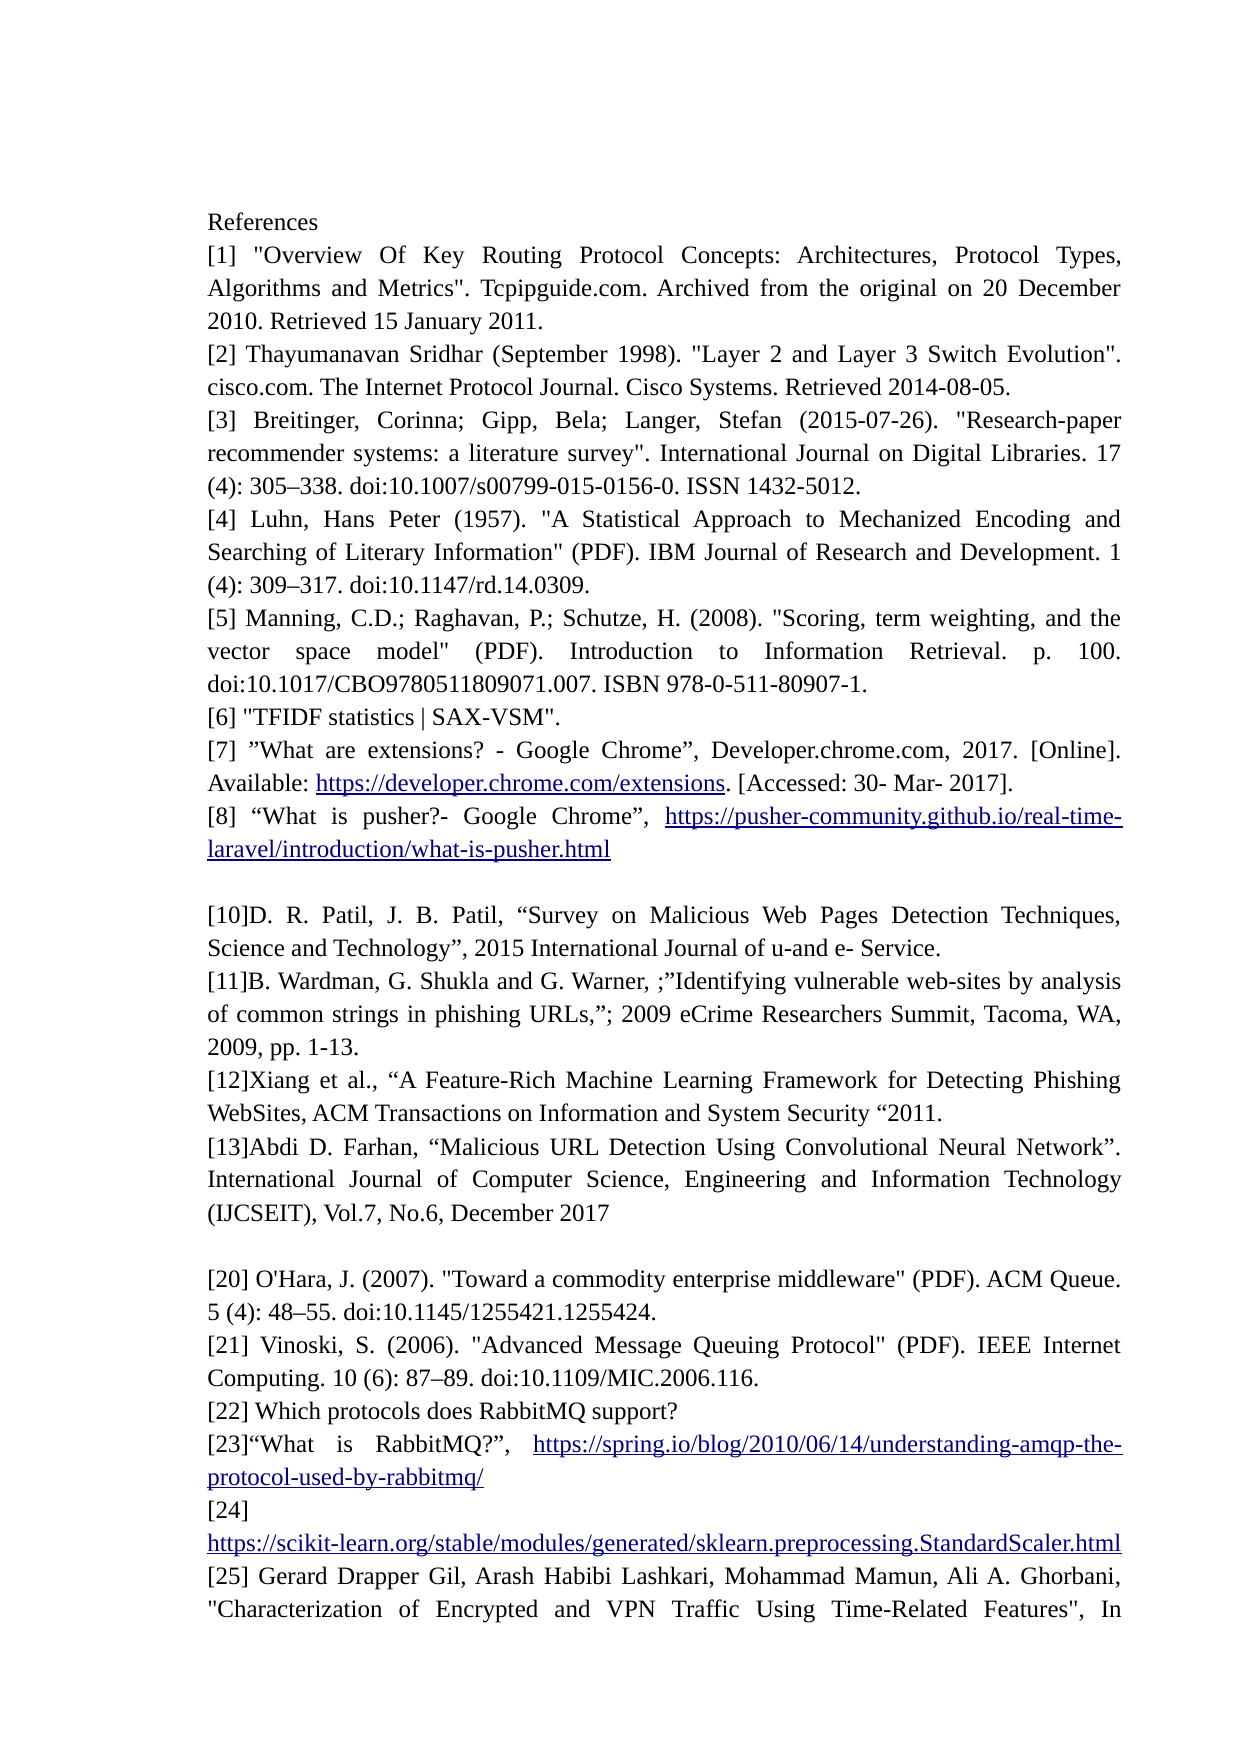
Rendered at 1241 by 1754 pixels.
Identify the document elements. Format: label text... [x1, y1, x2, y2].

text [20] O'Hara, J. (2007). "Toward a commodity enterprise middleware" (PDF). ACM Queue. 5 (4): 48–55. doi:10.1145/1255421.1255424. [207, 1264, 1122, 1325]
text [25] Gerard Drapper Gil, Arash Habibi Lashkari, Mohammad Mamun, Ali A. Ghorbani, "Characterization of Encrypted and VPN Traffic Using Time-Related Features", In [207, 1561, 1122, 1623]
text [1] "Overview Of Key Routing Protocol Concepts: Architectures, Protocol Types, Algorithms and Metrics". Tcpipguide.com. Archived from the original on 20 December 2010. Retrieved 15 January 2011. [207, 240, 1122, 335]
text [11]B. Wardman, G. Shukla and G. Warner, ;”Identifying vulnerable web-sites by analysis of common strings in phishing URLs,”; 2009 eCrime Researchers Summit, Tacoma, WA, 2009, pp. 1-13. [207, 966, 1122, 1061]
text [13]Abdi D. Farhan, “Malicious URL Detection Using Convolutional Neural Network”. International Journal of Computer Science, Engineering and Information Technology (IJCSEIT), Vol.7, No.6, December 2017 [207, 1132, 1122, 1226]
text [23]“What is RabbitMQ?”, https://spring.io/blog/2010/06/14/understanding-amqp-the-protocol-used-by-rabbitmq/ [207, 1429, 1122, 1491]
text [10]D. R. Patil, J. B. Patil, “Survey on Malicious Web Pages Detection Techniques, Science and Technology”, 2015 International Journal of u-and e- Service. [207, 900, 1122, 962]
text [24] https://scikit-learn.org/stable/modules/generated/sklearn.preprocessing.StandardScaler.html [207, 1495, 1122, 1553]
text [4] Luhn, Hans Peter (1957). "A Statistical Approach to Mechanized Encoding and Searching of Literary Information" (PDF). IBM Journal of Research and Development. 1 (4): 309–317. doi:10.1147/rd.14.0309. [207, 504, 1122, 599]
text [12]Xiang et al., “A Feature-Rich Machine Learning Framework for Detecting Phishing WebSites, ACM Transactions on Information and System Security “2011. [207, 1066, 1122, 1127]
text [22] Which protocols does RabbitMQ support? [207, 1396, 1122, 1424]
text [6] "TFIDF statistics | SAX-VSM". [207, 702, 1122, 731]
text [8] “What is pusher?- Google Chrome”, https://pusher-community.github.io/real-time-laravel/introduction/what-is-pusher.html [207, 801, 1122, 863]
text [5] Manning, C.D.; Raghavan, P.; Schutze, H. (2008). "Scoring, term weighting, and the vector space model" (PDF). Introduction to Information Retrieval. p. 100. doi:10.1017/CBO9780511809071.007. ISBN 978-0-511-80907-1. [207, 603, 1122, 698]
text References [207, 207, 1122, 236]
text [7] ”What are extensions? - Google Chrome”, Developer.chrome.com, 2017. [Online]. Available: https://developer.chrome.com/extensions. [Accessed: 30- Mar- 2017]. [207, 735, 1122, 797]
text [21] Vinoski, S. (2006). "Advanced Message Queuing Protocol" (PDF). IEEE Internet Computing. 10 (6): 87–89. doi:10.1109/MIC.2006.116. [207, 1330, 1122, 1391]
text [2] Thayumanavan Sridhar (September 1998). "Layer 2 and Layer 3 Switch Evolution". cisco.com. The Internet Protocol Journal. Cisco Systems. Retrieved 2014-08-05. [207, 339, 1122, 401]
text [3] Breitinger, Corinna; Gipp, Bela; Langer, Stefan (2015-07-26). "Research-paper recommender systems: a literature survey". International Journal on Digital Libraries. 17 (4): 305–338. doi:10.1007/s00799-015-0156-0. ISSN 1432-5012. [207, 405, 1122, 500]
